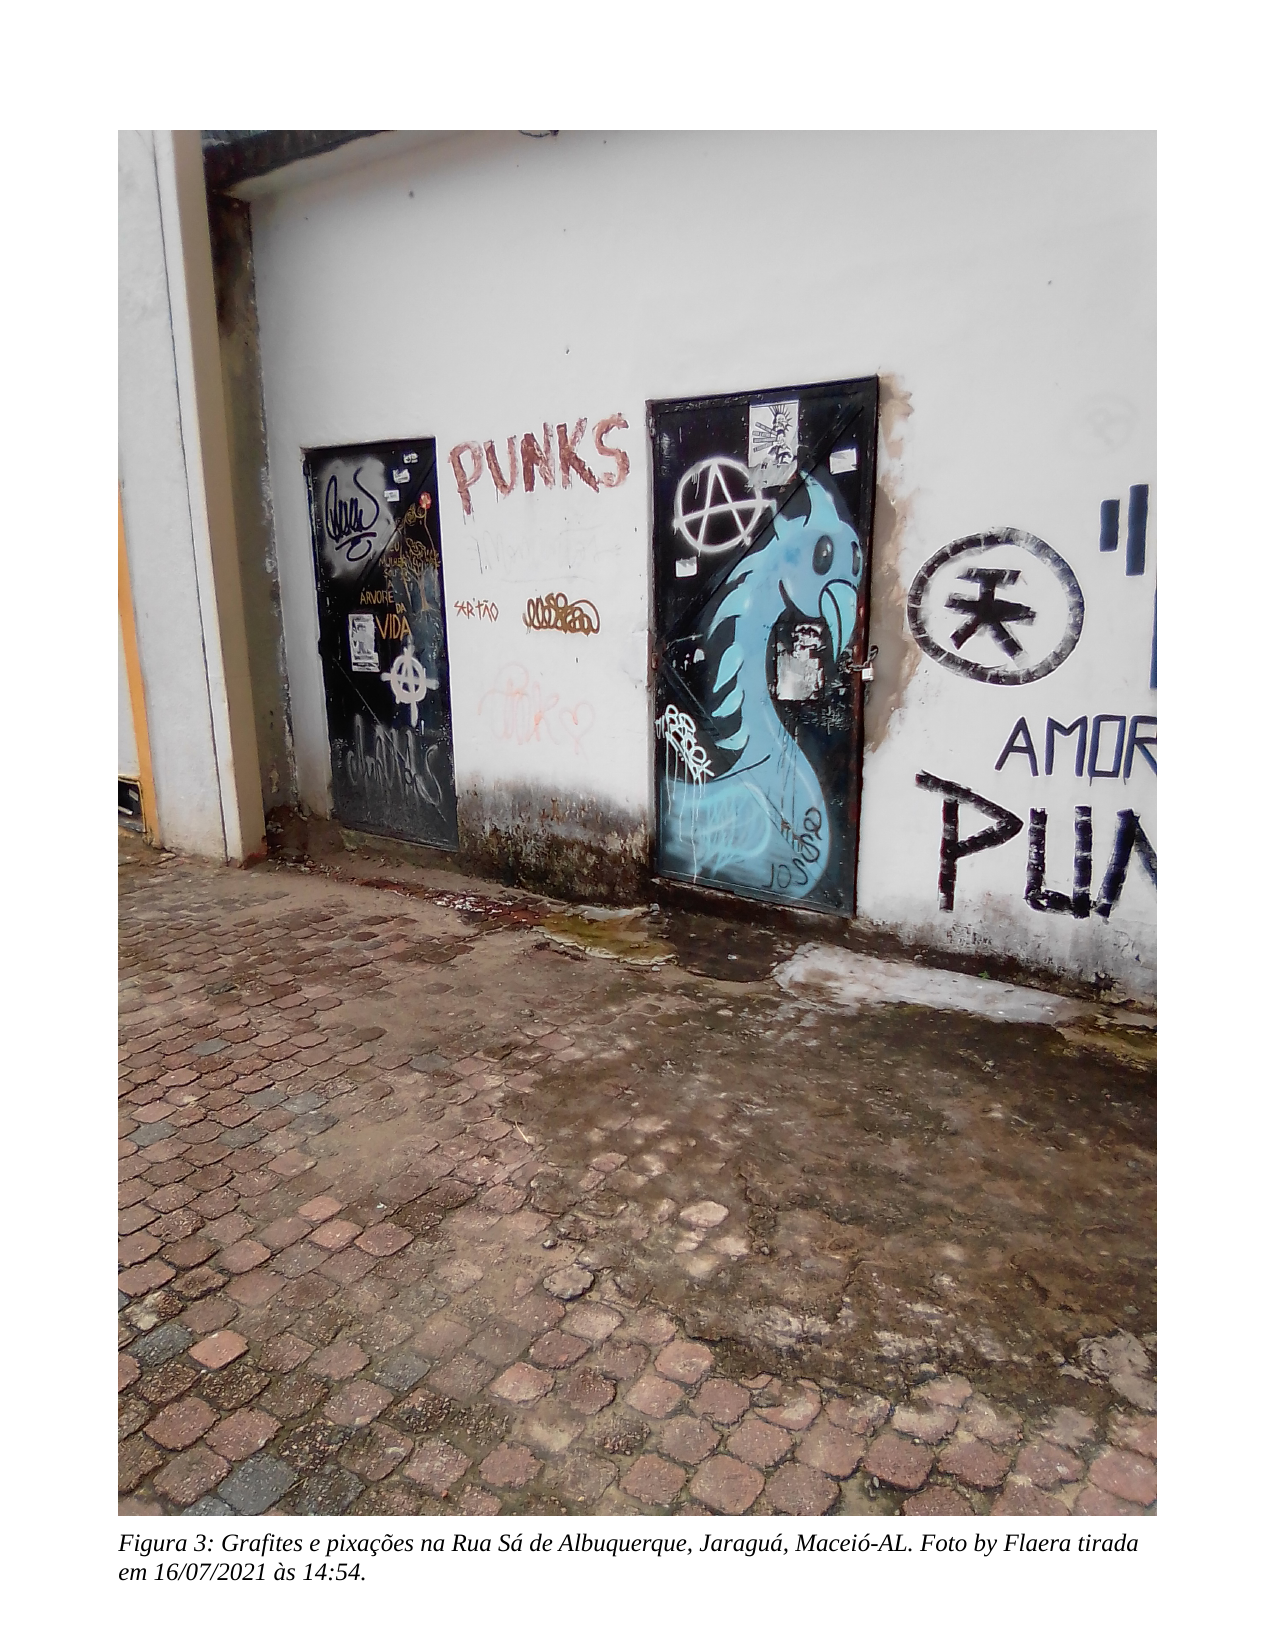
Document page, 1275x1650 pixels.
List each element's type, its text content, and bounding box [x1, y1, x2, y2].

text Figura 3: Grafites e pixações na Rua Sá de Albuquerque, Jaraguá, Maceió-AL. Foto by Flaera tirada em 16/07/2021 às 14:54. [118, 1516, 1157, 1586]
picture [118, 130, 1157, 1516]
